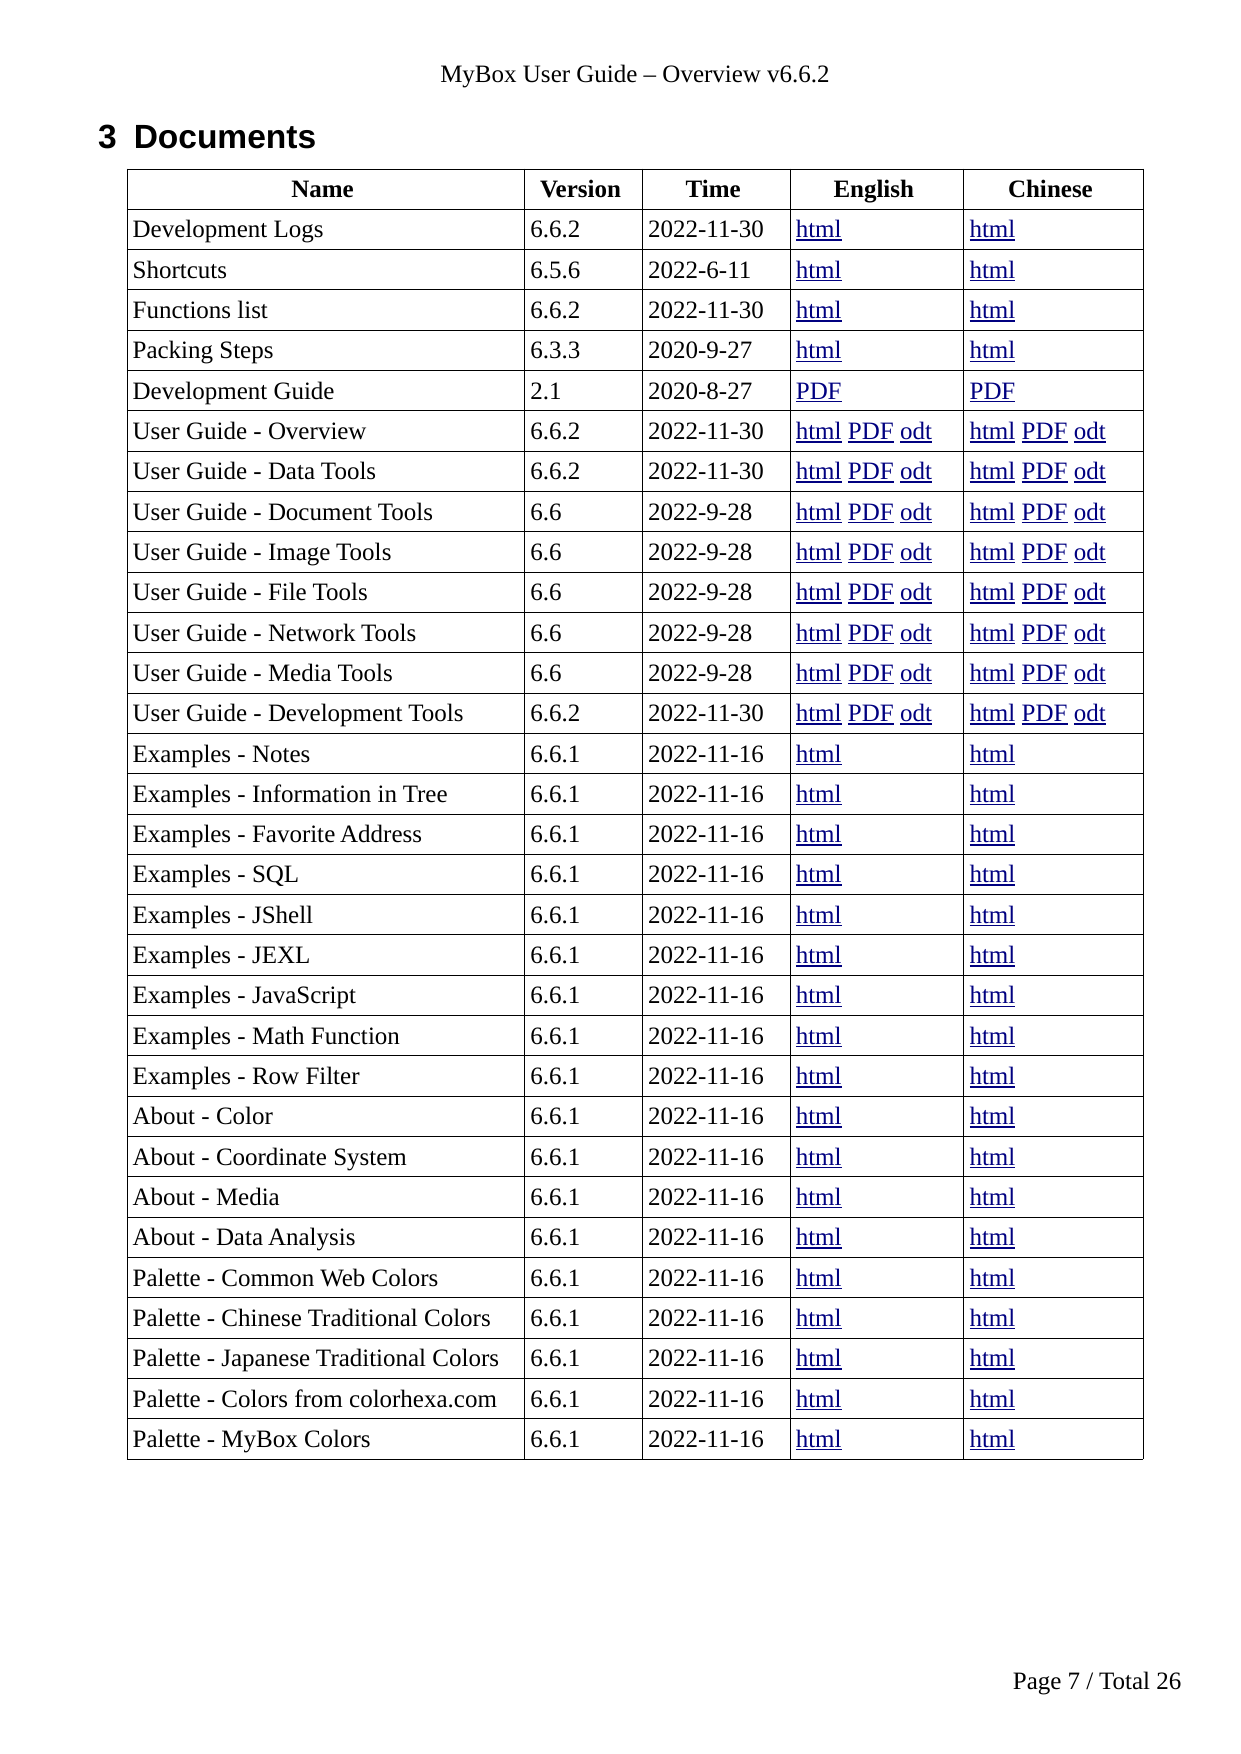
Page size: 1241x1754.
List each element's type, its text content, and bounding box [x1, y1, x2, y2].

table_cell 2022-11-16 [643, 734, 790, 773]
table_cell Palette - Chinese Traditional Colors [128, 1298, 524, 1337]
table_cell html [964, 1379, 1143, 1418]
table_cell 2022-6-11 [643, 250, 790, 289]
table_cell 2022-9-28 [643, 653, 790, 692]
table_cell 6.6.1 [525, 935, 642, 975]
table_cell 2022-9-28 [643, 613, 790, 652]
table_cell html [791, 815, 963, 854]
table_cell html [791, 895, 963, 934]
table_cell 2022-11-16 [643, 1016, 790, 1055]
table_cell 6.6.1 [525, 895, 642, 934]
table_cell 2022-11-16 [643, 1218, 790, 1257]
table_cell html [964, 734, 1143, 773]
table_cell html [791, 1016, 963, 1055]
table_cell html [791, 210, 963, 249]
table_cell 6.6.1 [525, 1218, 642, 1257]
table_cell 2020-8-27 [643, 371, 790, 410]
table_cell User Guide - Overview [128, 411, 524, 451]
table_cell html PDF odt [964, 694, 1143, 733]
table_cell html PDF odt [791, 532, 963, 572]
table_cell html [791, 1177, 963, 1217]
table_cell html [791, 290, 963, 330]
table_cell html [964, 1419, 1143, 1458]
table_cell html PDF odt [791, 694, 963, 733]
table_header Name [128, 170, 524, 209]
table_cell 2020-9-27 [643, 331, 790, 370]
table_cell Packing Steps [128, 331, 524, 370]
table_cell 2022-11-16 [643, 1379, 790, 1418]
table_cell 2022-11-16 [643, 1339, 790, 1378]
table_cell html [964, 290, 1143, 330]
table_cell 2022-11-16 [643, 815, 790, 854]
table_cell html [964, 1137, 1143, 1176]
table_cell html [964, 1056, 1143, 1096]
table_cell 6.6.2 [525, 452, 642, 491]
table_cell 6.6.1 [525, 1016, 642, 1055]
table_cell 2.1 [525, 371, 642, 410]
table_cell User Guide - Image Tools [128, 532, 524, 572]
table_cell html PDF odt [964, 492, 1143, 531]
table_cell 2022-11-16 [643, 1177, 790, 1217]
subtitle Documents [88, 117, 1181, 156]
table_cell Palette - MyBox Colors [128, 1419, 524, 1458]
table_cell html [791, 1339, 963, 1378]
table_cell Palette - Common Web Colors [128, 1258, 524, 1297]
table_cell html [791, 1137, 963, 1176]
table_cell html [964, 1298, 1143, 1337]
table_cell User Guide - Development Tools [128, 694, 524, 733]
table_cell html PDF odt [791, 452, 963, 491]
table_cell User Guide - Media Tools [128, 653, 524, 692]
table_cell 6.6.2 [525, 411, 642, 451]
table_cell 6.6.1 [525, 1258, 642, 1297]
table_header English [791, 170, 963, 209]
table_cell 2022-11-30 [643, 290, 790, 330]
table_cell 6.6.1 [525, 815, 642, 854]
table_cell PDF [964, 371, 1143, 410]
table_cell 2022-11-30 [643, 210, 790, 249]
table_cell html [791, 1298, 963, 1337]
table_cell 2022-11-16 [643, 1137, 790, 1176]
table_cell Examples - JEXL [128, 935, 524, 975]
table_cell About - Media [128, 1177, 524, 1217]
table_cell 2022-9-28 [643, 532, 790, 572]
table_cell html PDF odt [791, 653, 963, 692]
table_cell User Guide - Network Tools [128, 613, 524, 652]
table_cell 6.6.2 [525, 210, 642, 249]
table_cell 2022-11-16 [643, 1419, 790, 1458]
table_cell About - Data Analysis [128, 1218, 524, 1257]
table_cell html [964, 774, 1143, 813]
table_cell html [964, 1177, 1143, 1217]
table_cell 2022-11-16 [643, 935, 790, 975]
table_cell html [964, 895, 1143, 934]
table_cell html PDF odt [791, 492, 963, 531]
table_cell html PDF odt [964, 573, 1143, 612]
table_cell About - Coordinate System [128, 1137, 524, 1176]
table_cell html PDF odt [791, 573, 963, 612]
table_cell 6.3.3 [525, 331, 642, 370]
table_cell 6.6 [525, 613, 642, 652]
table_cell html PDF odt [791, 411, 963, 451]
table_cell 6.6.1 [525, 1177, 642, 1217]
table_cell Examples - SQL [128, 855, 524, 894]
table_cell Examples - JavaScript [128, 976, 524, 1015]
table_cell 2022-11-16 [643, 855, 790, 894]
table_cell html [791, 1419, 963, 1458]
table_cell 6.6.1 [525, 1419, 642, 1458]
table_cell 2022-11-16 [643, 1298, 790, 1337]
table_cell 2022-11-16 [643, 774, 790, 813]
table_cell html [964, 815, 1143, 854]
table_cell 6.5.6 [525, 250, 642, 289]
table_cell 6.6 [525, 532, 642, 572]
table_header Version [525, 170, 642, 209]
table_cell 6.6.2 [525, 290, 642, 330]
table_cell 6.6.1 [525, 1339, 642, 1378]
table_cell html [964, 1339, 1143, 1378]
table_cell html PDF odt [964, 653, 1143, 692]
table_cell html [791, 331, 963, 370]
table_cell User Guide - File Tools [128, 573, 524, 612]
table_cell html [964, 1258, 1143, 1297]
table_cell About - Color [128, 1097, 524, 1136]
table_cell 2022-11-16 [643, 1258, 790, 1297]
table_cell 6.6.1 [525, 1379, 642, 1418]
table_cell 2022-11-30 [643, 452, 790, 491]
table_cell Shortcuts [128, 250, 524, 289]
table_cell html [964, 1097, 1143, 1136]
table_cell html [791, 976, 963, 1015]
table_cell 6.6 [525, 573, 642, 612]
table_cell 6.6 [525, 653, 642, 692]
table_cell html [791, 855, 963, 894]
table_cell 2022-11-30 [643, 411, 790, 451]
table_cell Functions list [128, 290, 524, 330]
table_cell 2022-11-16 [643, 895, 790, 934]
table_cell html [964, 331, 1143, 370]
table_cell html [791, 1097, 963, 1136]
table_cell html PDF odt [964, 411, 1143, 451]
table_cell html [791, 774, 963, 813]
table_cell html [791, 250, 963, 289]
table_cell Palette - Colors from colorhexa.com [128, 1379, 524, 1418]
table_cell 2022-11-16 [643, 1056, 790, 1096]
table_cell html [964, 1016, 1143, 1055]
table_cell Examples - JShell [128, 895, 524, 934]
table_cell html [964, 210, 1143, 249]
table_cell Development Guide [128, 371, 524, 410]
table_cell 6.6.1 [525, 855, 642, 894]
table_cell html [964, 1218, 1143, 1257]
table_cell 6.6 [525, 492, 642, 531]
table_cell 6.6.1 [525, 1097, 642, 1136]
table_cell 2022-11-16 [643, 1097, 790, 1136]
table_cell html [791, 1258, 963, 1297]
table_cell 6.6.1 [525, 1056, 642, 1096]
table_cell html [791, 734, 963, 773]
table_cell html [964, 976, 1143, 1015]
table_cell User Guide - Data Tools [128, 452, 524, 491]
table_cell html [791, 1056, 963, 1096]
table_cell 6.6.2 [525, 694, 642, 733]
table_cell Examples - Math Function [128, 1016, 524, 1055]
table_cell 2022-11-16 [643, 976, 790, 1015]
table_cell 6.6.1 [525, 1137, 642, 1176]
table_cell html PDF odt [791, 613, 963, 652]
table_cell 2022-9-28 [643, 492, 790, 531]
table_cell html [964, 935, 1143, 975]
table_cell html [964, 250, 1143, 289]
table_cell 6.6.1 [525, 734, 642, 773]
table_cell Examples - Favorite Address [128, 815, 524, 854]
table_cell 6.6.1 [525, 1298, 642, 1337]
table_cell html PDF odt [964, 532, 1143, 572]
table_cell html [791, 935, 963, 975]
table_cell 2022-9-28 [643, 573, 790, 612]
table_cell 6.6.1 [525, 774, 642, 813]
table_cell PDF [791, 371, 963, 410]
table_cell Development Logs [128, 210, 524, 249]
table_cell html PDF odt [964, 452, 1143, 491]
table_cell Palette - Japanese Traditional Colors [128, 1339, 524, 1378]
table_cell Examples - Row Filter [128, 1056, 524, 1096]
table_header Chinese [964, 170, 1143, 209]
table_cell 2022-11-30 [643, 694, 790, 733]
table_cell User Guide - Document Tools [128, 492, 524, 531]
table_cell html [791, 1379, 963, 1418]
table_cell Examples - Information in Tree [128, 774, 524, 813]
table_cell html PDF odt [964, 613, 1143, 652]
table_cell html [964, 855, 1143, 894]
table_header Time [643, 170, 790, 209]
table_cell Examples - Notes [128, 734, 524, 773]
table_cell html [791, 1218, 963, 1257]
table_cell 6.6.1 [525, 976, 642, 1015]
